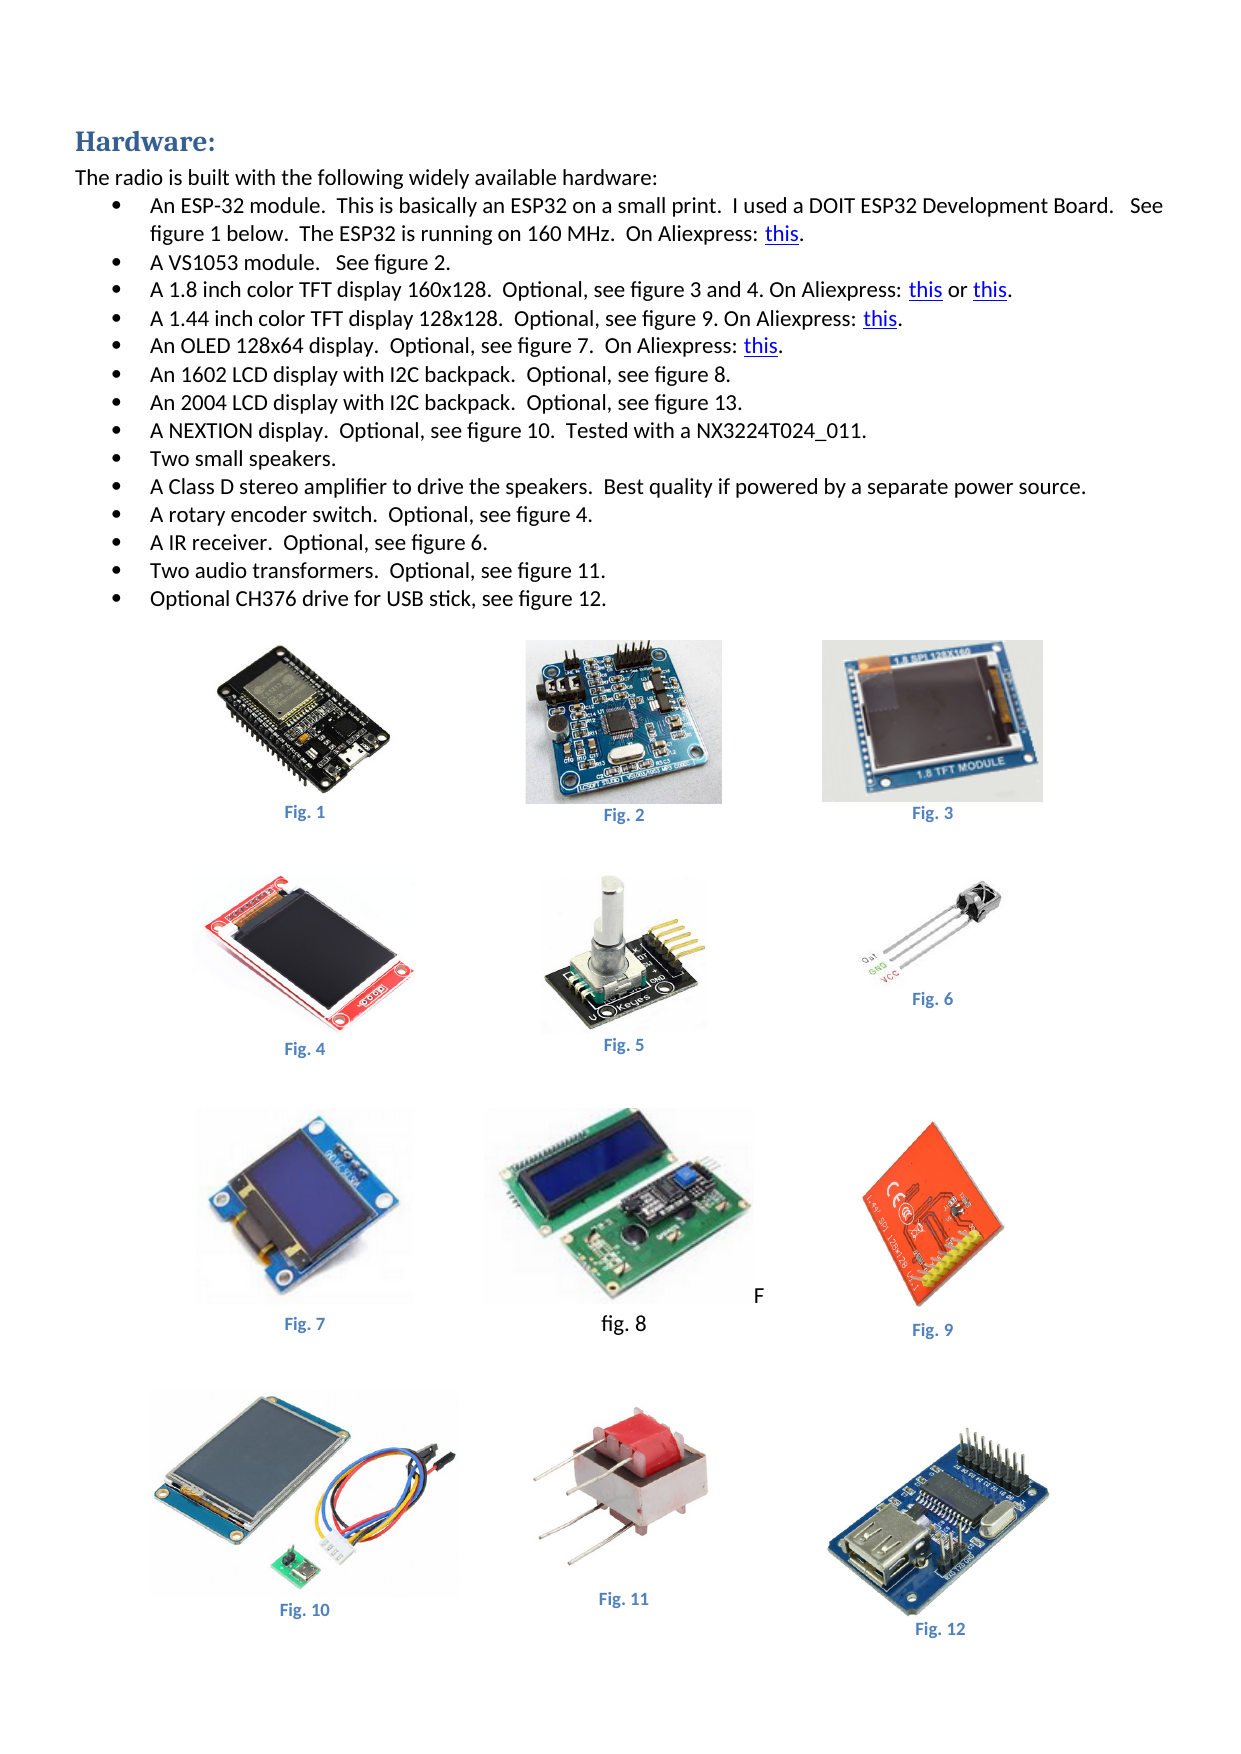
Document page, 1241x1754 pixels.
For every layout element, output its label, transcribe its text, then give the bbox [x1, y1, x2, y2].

table_cell Fig. 7 [139, 1109, 471, 1390]
list An ESP-32 module. This is basically an ESP32 on a small print. I used a DOIT ESP32 Development Board. See figure 1 below. The ESP32 is running on 160 MHz. On Aliexpress: this. [112, 192, 1165, 248]
list A NEXTION display. Optional, see figure 10. Tested with a NX3224T024_011. [112, 416, 1165, 444]
table_cell [777, 1390, 1088, 1670]
table_cell Fig. 9 [777, 1109, 1088, 1390]
table_cell Fig. 4 [139, 875, 471, 1108]
picture [844, 1108, 1021, 1319]
picture [525, 640, 722, 804]
table_header Fig. 3 [777, 640, 1088, 875]
picture [209, 640, 400, 800]
table_cell Fig. 6 [777, 875, 1088, 1108]
picture [519, 1390, 728, 1587]
table_header Fig. 1 [139, 640, 471, 875]
subtitle Hardware: [75, 125, 1165, 158]
picture [191, 875, 418, 1037]
list An OLED 128x64 display. Optional, see figure 7. On Aliexpress: this. [112, 332, 1165, 360]
picture [822, 640, 1043, 802]
list Optional CH376 drive for USB stick, see figure 12. [112, 584, 1165, 640]
picture [483, 1108, 754, 1304]
table_cell Fig. 5 [471, 875, 777, 1108]
picture [195, 1108, 414, 1313]
list Two audio transformers. Optional, see figure 11. [112, 556, 1165, 584]
list An 1602 LCD display with I2C backpack. Optional, see figure 8. [112, 360, 1165, 388]
list A 1.44 inch color TFT display 128x128. Optional, see figure 9. On Aliexpress: this. [112, 304, 1165, 332]
picture [858, 875, 1007, 988]
list Two small speakers. [112, 444, 1165, 472]
picture [827, 1424, 1054, 1618]
picture [540, 875, 708, 1034]
text The radio is built with the following widely available hardware: [75, 163, 1165, 192]
list A 1.8 inch color TFT display 160x128. Optional, see figure 3 and 4. On Aliexpress: this or this. [112, 276, 1165, 304]
table_header Fig. 2 [471, 640, 777, 875]
table_cell Fig. 11 [471, 1390, 777, 1670]
list A rotary encoder switch. Optional, see figure 4. [112, 500, 1165, 528]
list An 2004 LCD display with I2C backpack. Optional, see figure 13. [112, 388, 1165, 416]
picture [150, 1390, 459, 1598]
list A Class D stereo amplifier to drive the speakers. Best quality if powered by a separate power source. [112, 472, 1165, 500]
list A VS1053 module. See figure 2. [112, 248, 1165, 276]
table_cell Fig. 10 [139, 1390, 471, 1670]
table_cell Ffig. 8 [471, 1109, 777, 1390]
list A IR receiver. Optional, see figure 6. [112, 528, 1165, 556]
